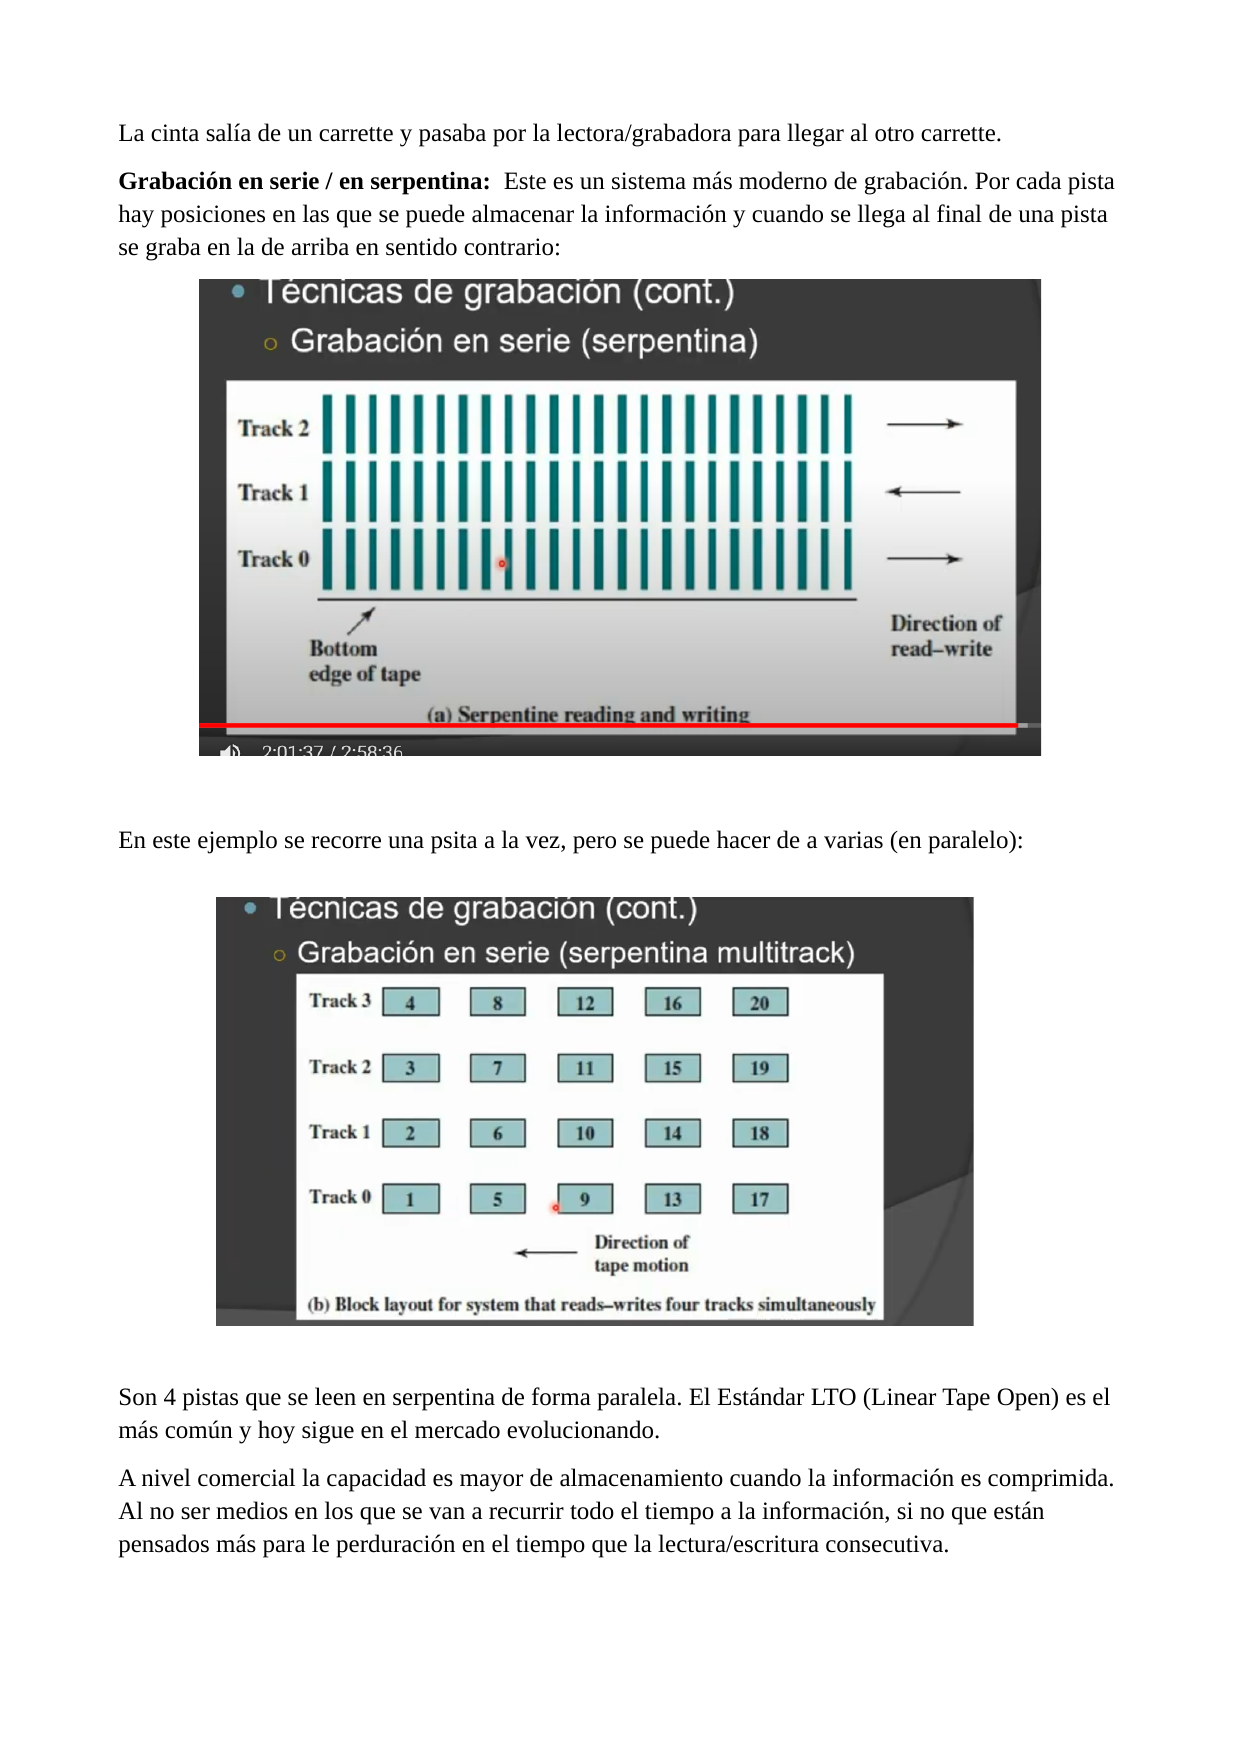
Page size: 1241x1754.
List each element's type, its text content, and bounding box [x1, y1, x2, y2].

text En este ejemplo se recorre una psita a la vez, pero se puede hacer de a varias (en paralelo): [118, 279, 1122, 854]
text Grabación en serie / en serpentina: Este es un sistema más moderno de grabación. Por cada pista hay posiciones en las que se puede almacenar la información y cuando se llega al final de una pista se graba en la de arriba en sentido contrario: [118, 166, 1122, 261]
text Son 4 pistas que se leen en serpentina de forma paralela. El Estándar LTO (Linear Tape Open) es el más común y hoy sigue en el mercado evolucionando. [118, 1382, 1122, 1444]
picture [199, 279, 1042, 756]
text A nivel comercial la capacidad es mayor de almacenamiento cuando la información es comprimida. Al no ser medios en los que se van a recurrir todo el tiempo a la información, si no que están pensados más para le perduración en el tiempo que la lectura/escritura consecutiva. [118, 1463, 1122, 1557]
picture [216, 897, 974, 1326]
text La cinta salía de un carrette y pasaba por la lectora/grabadora para llegar al otro carrette. [118, 118, 1122, 147]
